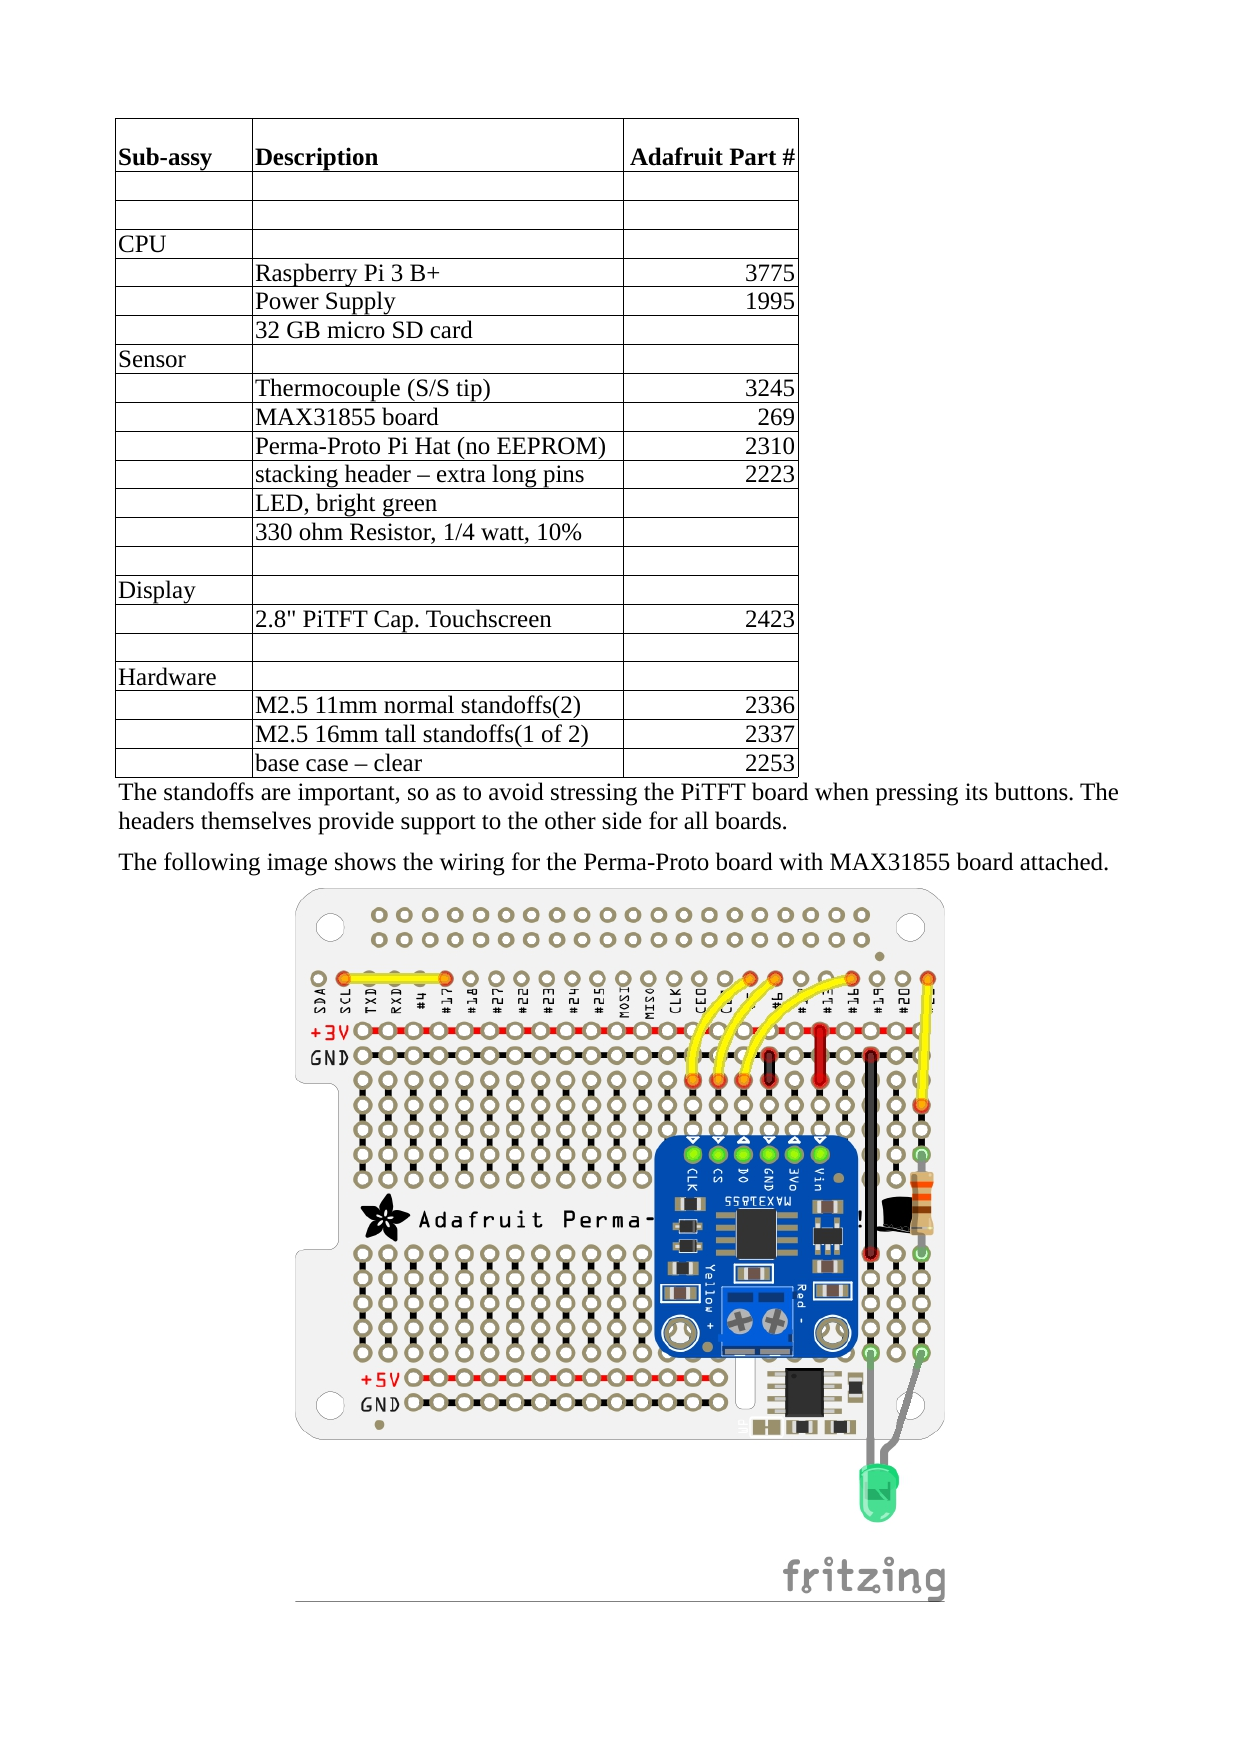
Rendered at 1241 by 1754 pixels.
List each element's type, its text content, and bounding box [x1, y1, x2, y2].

table_cell stacking header – extra long pins [253, 461, 623, 488]
table_cell 2253 [624, 749, 798, 777]
table_cell CPU [116, 230, 252, 257]
table_cell [624, 345, 798, 373]
table_cell [253, 345, 623, 373]
table_cell [253, 576, 623, 604]
table_cell Perma-Proto Pi Hat (no EEPROM) [253, 432, 623, 459]
table_cell [624, 489, 798, 517]
table_cell 2336 [624, 691, 798, 719]
table_cell [253, 547, 623, 575]
table_cell [116, 287, 252, 315]
table_cell [116, 518, 252, 546]
table_cell 2.8" PiTFT Cap. Touchscreen [253, 605, 623, 633]
table_cell [253, 662, 623, 690]
table_cell [253, 230, 623, 257]
table_cell 269 [624, 403, 798, 431]
table_cell 330 ohm Resistor, 1/4 watt, 10% [253, 518, 623, 546]
table_cell [624, 576, 798, 604]
table_cell [253, 634, 623, 661]
table_cell 1995 [624, 287, 798, 315]
table_cell LED, bright green [253, 489, 623, 517]
table_cell 32 GB micro SD card [253, 316, 623, 344]
text The following image shows the wiring for the Perma-Proto board with MAX31855 board attached. [118, 847, 1122, 876]
text The standoffs are important, so as to avoid stressing the PiTFT board when pressing its buttons. The headers themselves provide support to the other side for all boards. [118, 777, 1122, 834]
table_cell [624, 230, 798, 257]
table_cell [116, 461, 252, 488]
table_cell [253, 201, 623, 229]
table_cell [624, 662, 798, 690]
table_cell Hardware [116, 662, 252, 690]
picture [295, 888, 945, 1602]
table_cell [624, 634, 798, 661]
table_header Sub-assy [116, 119, 252, 171]
table_cell [116, 403, 252, 431]
table_cell Display [116, 576, 252, 604]
table_cell [116, 720, 252, 748]
table_cell [116, 691, 252, 719]
table_cell Power Supply [253, 287, 623, 315]
table_cell [116, 749, 252, 777]
table_cell base case – clear [253, 749, 623, 777]
table_cell [253, 172, 623, 200]
table_cell 2337 [624, 720, 798, 748]
table_cell M2.5 11mm normal standoffs(2) [253, 691, 623, 719]
table_cell M2.5 16mm tall standoffs(1 of 2) [253, 720, 623, 748]
table_cell [116, 547, 252, 575]
table_cell 3775 [624, 259, 798, 286]
table_cell 2423 [624, 605, 798, 633]
table_cell [116, 605, 252, 633]
table_cell [116, 259, 252, 286]
table_cell MAX31855 board [253, 403, 623, 431]
table_cell Raspberry Pi 3 B+ [253, 259, 623, 286]
table_cell [116, 374, 252, 402]
table_header Description [253, 119, 623, 171]
table_cell [624, 201, 798, 229]
table_cell [116, 201, 252, 229]
table_cell Thermocouple (S/S tip) [253, 374, 623, 402]
table_header Adafruit Part # [624, 119, 798, 171]
table_cell 3245 [624, 374, 798, 402]
table_cell 2223 [624, 461, 798, 488]
table_cell [116, 489, 252, 517]
table_cell 2310 [624, 432, 798, 459]
table_cell [116, 634, 252, 661]
table_cell Sensor [116, 345, 252, 373]
table_cell [624, 518, 798, 546]
table_cell [624, 316, 798, 344]
table_cell [116, 432, 252, 459]
table_cell [116, 316, 252, 344]
table_cell [624, 172, 798, 200]
table_cell [116, 172, 252, 200]
table_cell [624, 547, 798, 575]
